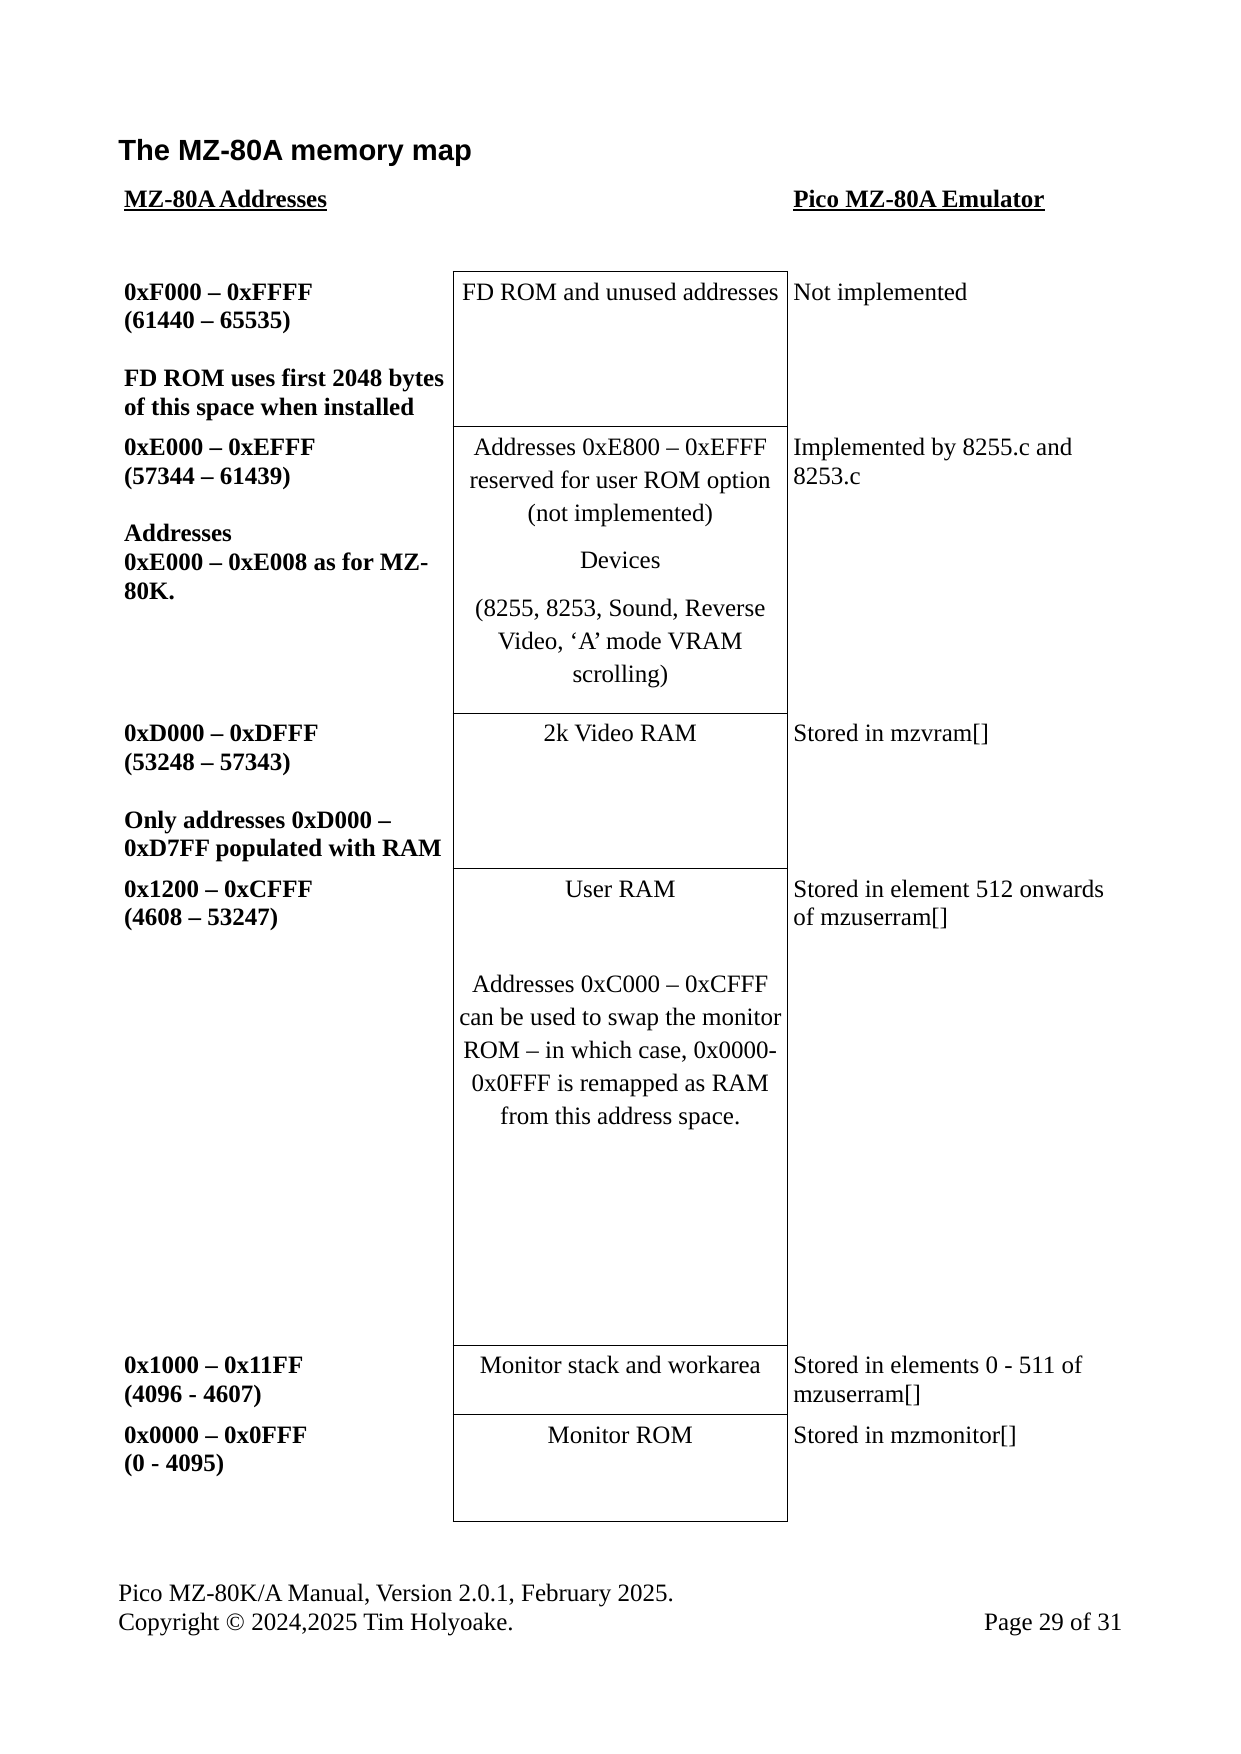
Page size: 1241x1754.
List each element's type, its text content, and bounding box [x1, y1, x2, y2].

table_cell Stored in mzvram[] [788, 713, 1122, 868]
table_cell Implemented by 8255.c and 8253.c [788, 426, 1122, 713]
table_cell 0xE000 – 0xEFFF (57344 – 61439) Addresses 0xE000 – 0xE008 as for MZ-80K. [118, 426, 453, 713]
table_header Pico MZ-80A Emulator [788, 179, 1122, 271]
table_cell Monitor stack and workarea [454, 1346, 787, 1414]
subtitle The MZ-80A memory map [118, 133, 1122, 166]
table_cell User RAM Addresses 0xC000 – 0xCFFF can be used to swap the monitor ROM – in which case, 0x0000-0x0FFF is remapped as RAM from this address space. [454, 869, 787, 1345]
table_cell 0x1200 – 0xCFFF (4608 – 53247) [118, 868, 453, 1345]
table_cell Stored in elements 0 - 511 of mzuserram[] [788, 1345, 1122, 1414]
table_cell Stored in mzmonitor[] [788, 1414, 1122, 1521]
table_cell Addresses 0xE800 – 0xEFFF reserved for user ROM option (not implemented) Devices (8255, 8253, Sound, Reverse Video, ‘A’ mode VRAM scrolling) [454, 427, 787, 713]
table_cell 0xD000 – 0xDFFF (53248 – 57343) Only addresses 0xD000 – 0xD7FF populated with RAM [118, 713, 453, 868]
table_cell 0xF000 – 0xFFFF (61440 – 65535) FD ROM uses first 2048 bytes of this space when installed [118, 271, 453, 426]
table_cell FD ROM and unused addresses [454, 272, 787, 426]
table_cell 0x1000 – 0x11FF (4096 - 4607) [118, 1345, 453, 1414]
table_cell 0x0000 – 0x0FFF (0 - 4095) [118, 1414, 453, 1521]
table_cell 2k Video RAM [454, 714, 787, 868]
table_header MZ-80A Addresses [118, 179, 453, 271]
table_header [453, 179, 787, 271]
table_cell Not implemented [788, 271, 1122, 426]
table_cell Monitor ROM [454, 1415, 787, 1521]
table_cell Stored in element 512 onwards of mzuserram[] [788, 868, 1122, 1345]
